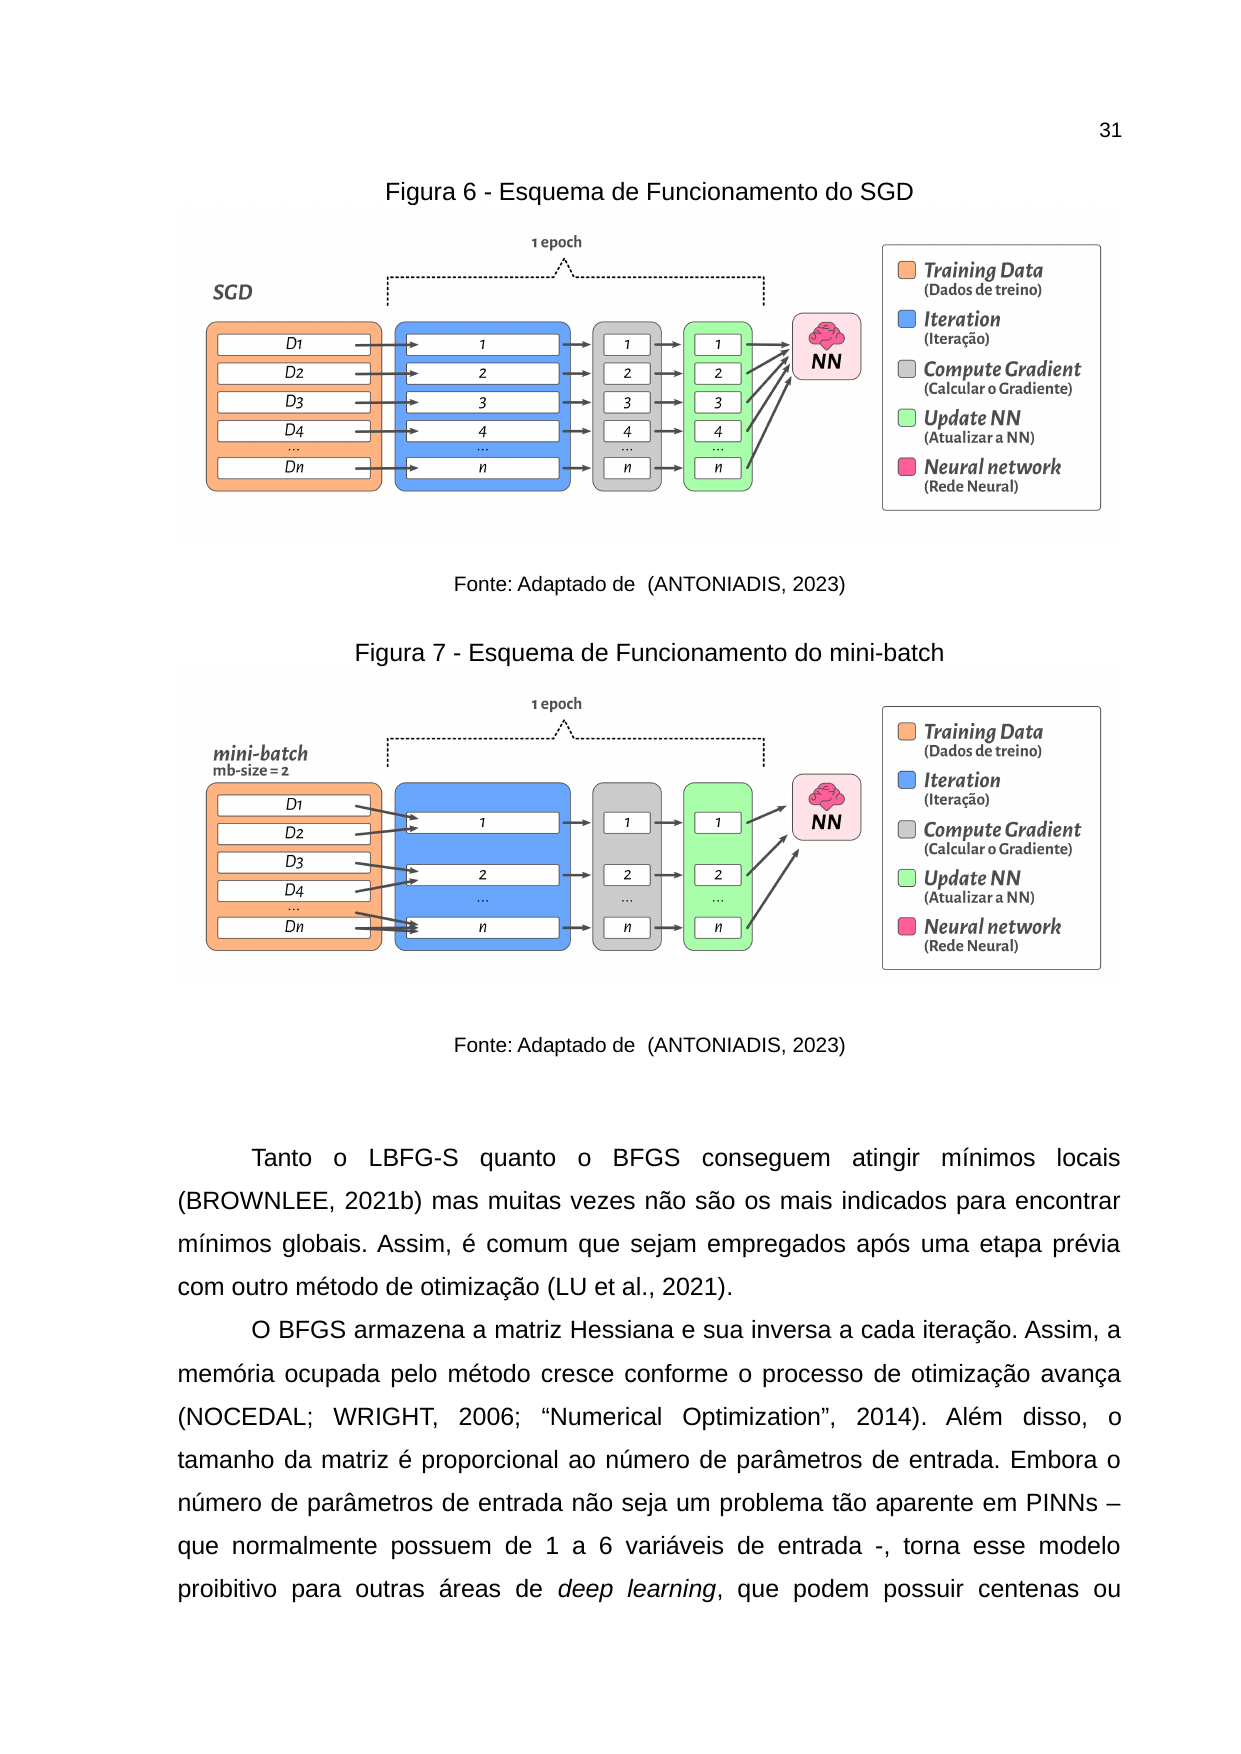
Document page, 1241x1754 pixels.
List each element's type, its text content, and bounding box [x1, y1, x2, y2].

text Figura 6 - Esquema de Funcionamento do SGD [177, 177, 1122, 205]
text Fonte: Adaptado de (ANTONIADIS, 2023) [177, 571, 1122, 595]
text Fonte: Adaptado de (ANTONIADIS, 2023) [177, 1033, 1122, 1057]
picture [177, 667, 1123, 985]
text O BFGS armazena a matriz Hessiana e sua inversa a cada iteração. Assim, a memória ocupada pelo método cresce conforme o processo de otimização avança (NOCEDAL; WRIGHT, 2006; “Numerical Optimization”, 2014). Além disso, o tamanho da matriz é proporcional ao número de parâmetros de entrada. Embora o número de parâmetros de entrada não seja um problema tão aparente em PINNs – que normalmente possuem de 1 a 6 variáveis de entrada -, torna esse modelo proibitivo para outras áreas de deep learning, que podem possuir centenas ou [177, 1315, 1122, 1603]
text Figura 7 - Esquema de Funcionamento do mini-batch [177, 638, 1122, 667]
text Tanto o LBFG-S quanto o BFGS conseguem atingir mínimos locais (BROWNLEE, 2021b) mas muitas vezes não são os mais indicados para encontrar mínimos globais. Assim, é comum que sejam empregados após uma etapa prévia com outro método de otimização (LU et al., 2021). [177, 1143, 1122, 1301]
picture [177, 205, 1123, 543]
